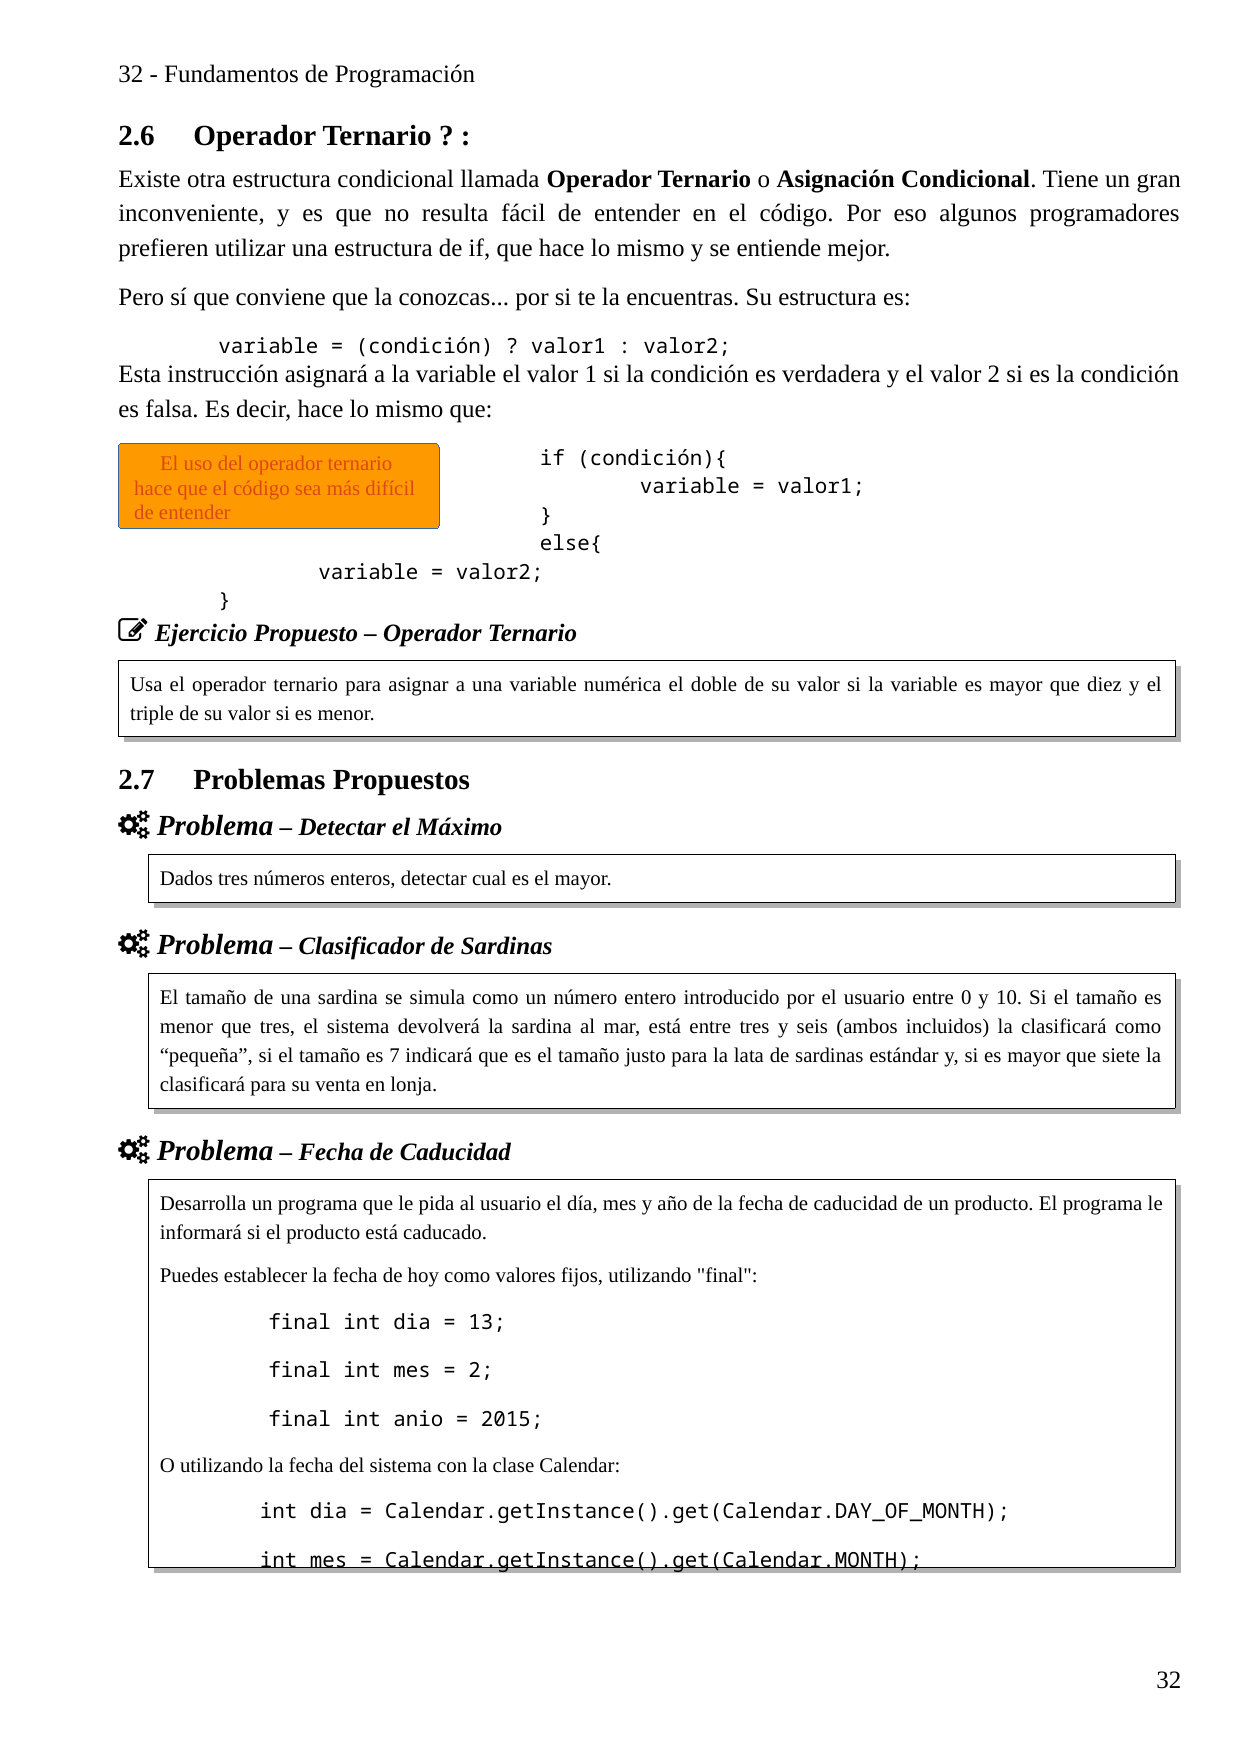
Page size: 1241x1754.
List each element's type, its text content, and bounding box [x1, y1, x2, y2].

text Dados tres números enteros, detectar cual es el mayor. [149, 855, 1175, 902]
text  Problema – Detectar el Máximo [118, 808, 1181, 841]
text final int anio = 2015; [149, 1392, 1175, 1432]
subtitle Operador Ternario ? : [118, 118, 1181, 152]
text Existe otra estructura condicional llamada Operador Ternario o Asignación Condicional. Tiene un gran inconveniente, y es que no resulta fácil de entender en el código. Por eso algunos programadores prefieren utilizar una estructura de if, que hace lo mismo y se entiende mejor. [118, 164, 1181, 262]
text Desarrolla un programa que le pida al usuario el día, mes y año de la fecha de caducidad de un producto. El programa le informará si el producto está caducado. [149, 1180, 1175, 1244]
text variable = (condición) ? valor1 : valor2; [118, 331, 1181, 359]
text int mes = Calendar.getInstance().get(Calendar.MONTH); [149, 1533, 1175, 1567]
text final int dia = 13; [149, 1295, 1175, 1335]
subtitle Problemas Propuestos [118, 762, 1181, 795]
text int dia = Calendar.getInstance().get(Calendar.DAY_OF_MONTH); [149, 1484, 1175, 1524]
text if (condición){ [438, 443, 1181, 472]
text O utilizando la fecha del sistema con la clase Calendar: [149, 1441, 1175, 1477]
text  Problema – Fecha de Caducidad [118, 1133, 1181, 1167]
text Pero sí que conviene que la conozcas... por si te la encuentras. Su estructura es: [118, 282, 1181, 311]
text El tamaño de una sardina se simula como un número entero introducido por el usuario entre 0 y 10. Si el tamaño es menor que tres, el sistema devolverá la sardina al mar, está entre tres y seis (ambos incluidos) la clasificará como “pequeña”, si el tamaño es 7 indicará que es el tamaño justo para la lata de sardinas estándar y, si es mayor que siete la clasificará para su venta en lonja. [149, 974, 1175, 1108]
text Esta instrucción asignará a la variable el valor 1 si la condición es verdadera y el valor 2 si es la condición es falsa. Es decir, hace lo mismo que: [118, 359, 1181, 423]
text else{ [118, 528, 1181, 557]
text  Problema – Clasificador de Sardinas [118, 927, 1181, 961]
text  Ejercicio Propuesto – Operador Ternario [118, 614, 1181, 647]
text } [439, 500, 1181, 528]
text variable = valor1; [440, 472, 1181, 500]
text final int mes = 2; [149, 1343, 1175, 1384]
text } [118, 585, 1181, 614]
text Usa el operador ternario para asignar a una variable numérica el doble de su valor si la variable es mayor que diez y el triple de su valor si es menor. [119, 661, 1175, 736]
text Puedes establecer la fecha de hoy como valores fijos, utilizando "final": [149, 1251, 1175, 1287]
text variable = valor2; [118, 557, 1181, 585]
